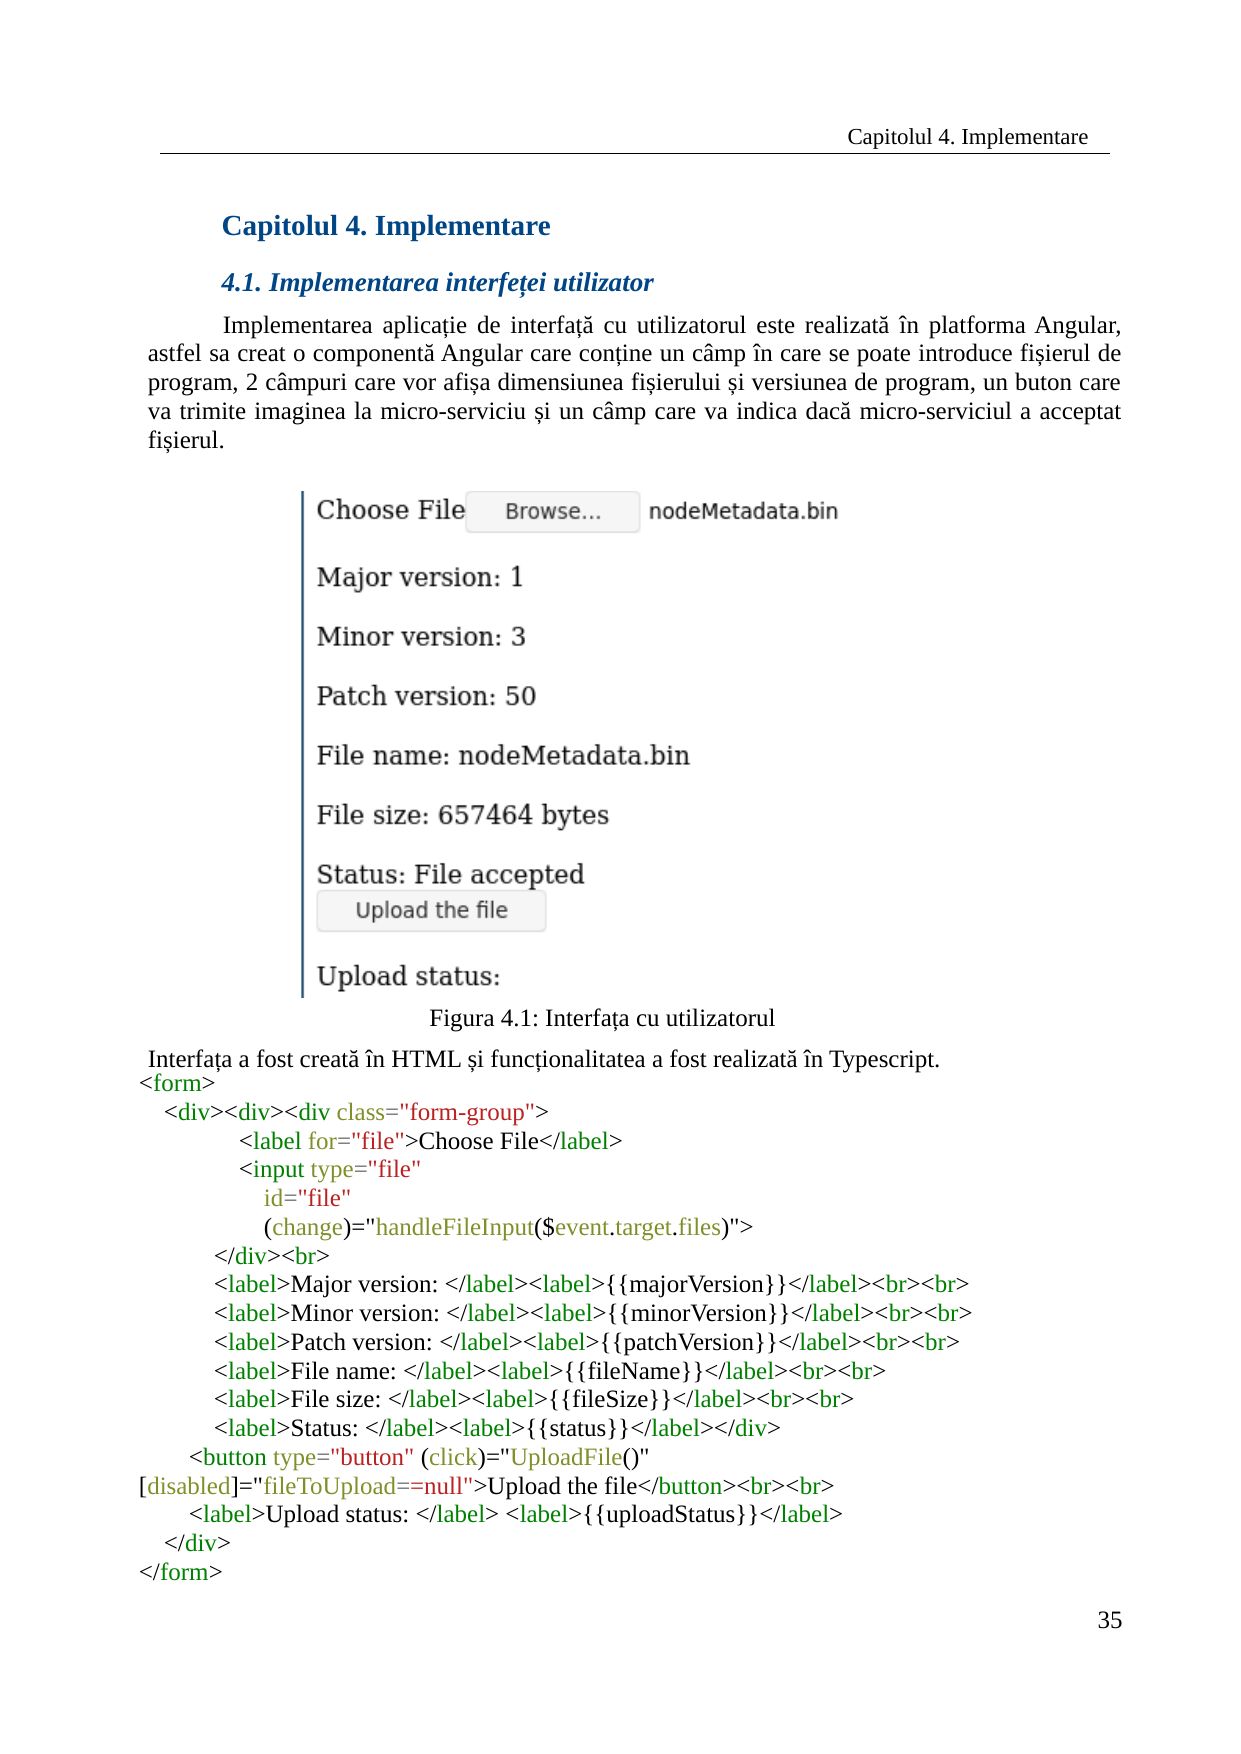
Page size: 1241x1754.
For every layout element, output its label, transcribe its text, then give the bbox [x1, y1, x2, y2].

picture [301, 491, 903, 998]
text Interfața a fost creată în HTML și funcționalitatea a fost realizată în Typescript. [148, 453, 1122, 1073]
subtitle Implementarea interfeței utilizator [221, 266, 1122, 297]
subtitle Implementare [221, 208, 1122, 241]
text Figura 4.1: Interfața cu utilizatorul [301, 998, 903, 1032]
text Implementarea aplicație de interfață cu utilizatorul este realizată în platforma Angular, astfel sa creat o componentă Angular care conține un câmp în care se poate introduce fișierul de program, 2 câmpuri care vor afișa dimensiunea fișierului și versiunea de program, un buton care va trimite imaginea la micro-serviciu și un câmp care va indica dacă micro-serviciul a acceptat fișierul. [148, 310, 1122, 453]
